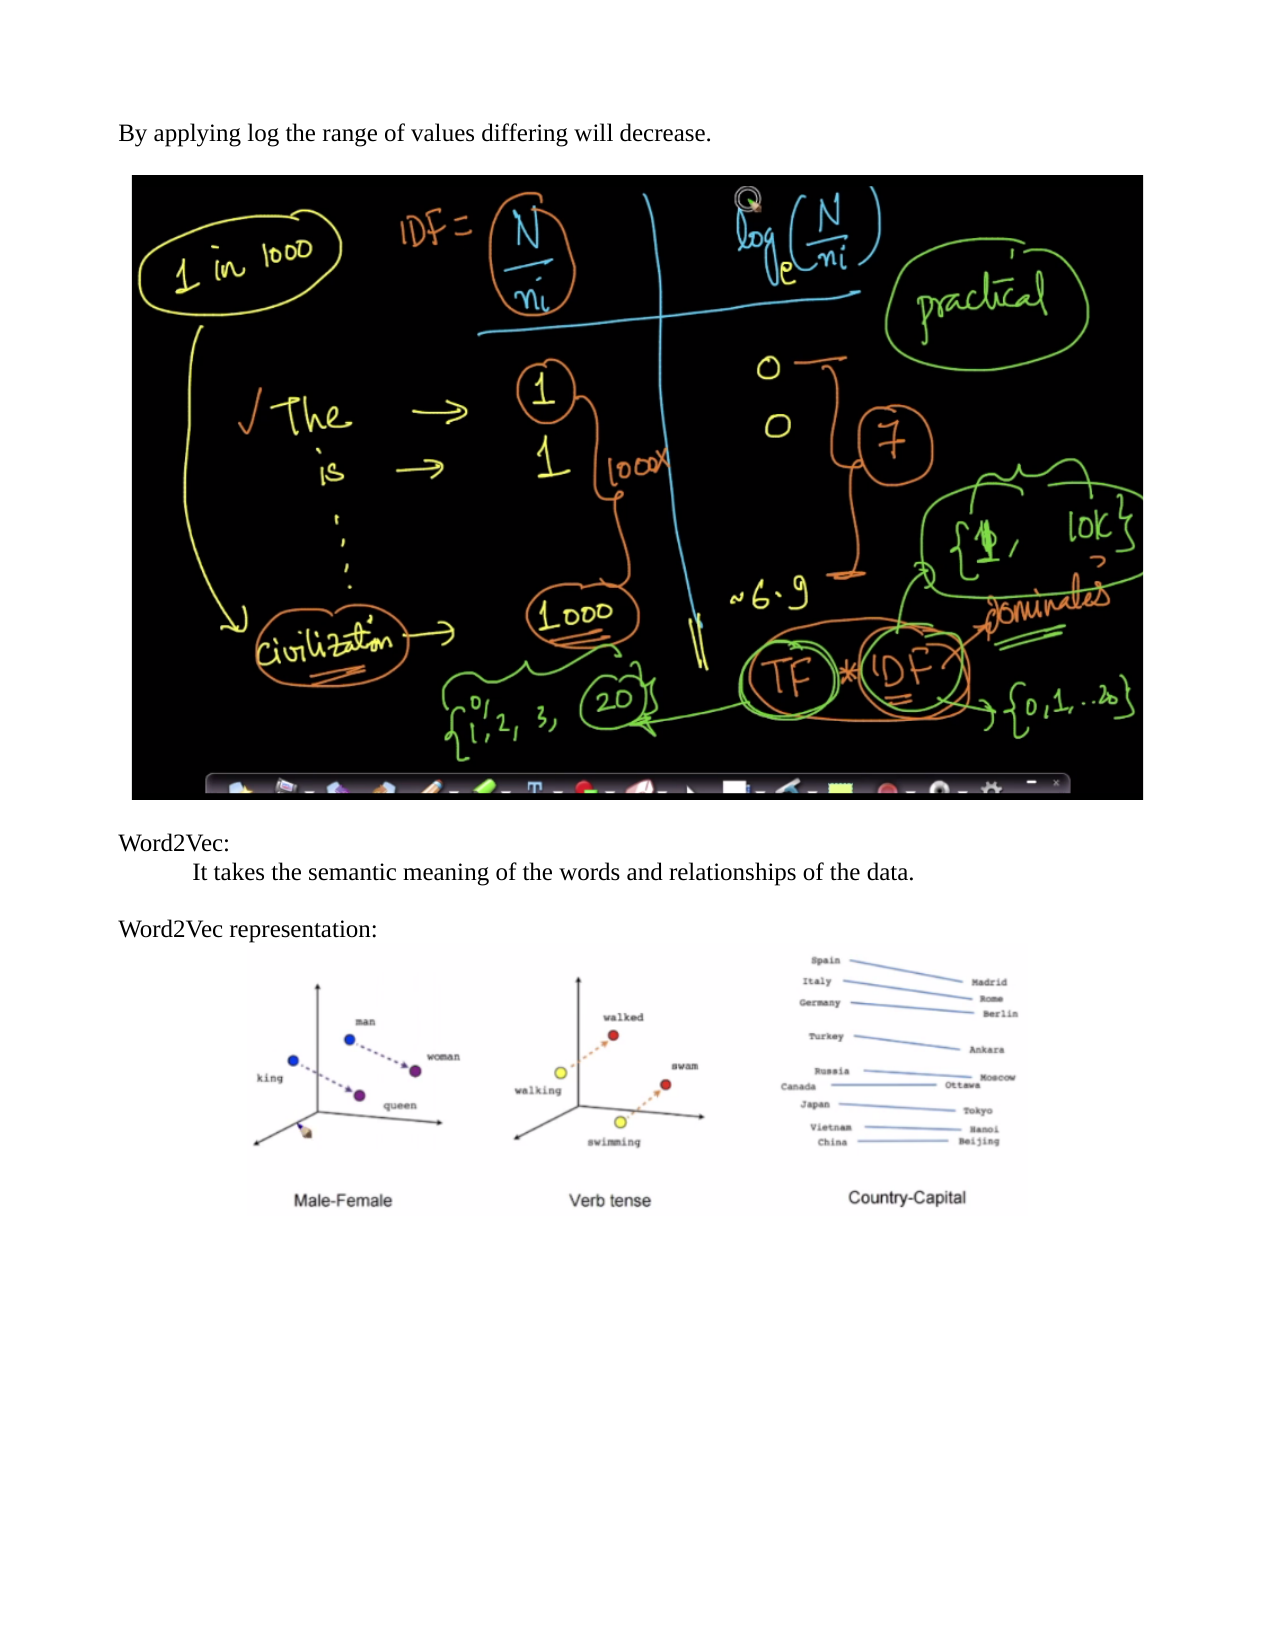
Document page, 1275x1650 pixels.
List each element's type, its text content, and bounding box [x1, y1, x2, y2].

text It takes the semantic meaning of the words and relationships of the data. [118, 857, 1157, 886]
text Word2Vec: [118, 828, 1157, 857]
picture [246, 943, 1029, 1216]
text By applying log the range of values differing will decrease. [118, 118, 1157, 147]
text Word2Vec representation: [118, 914, 1157, 943]
picture [131, 175, 1144, 800]
